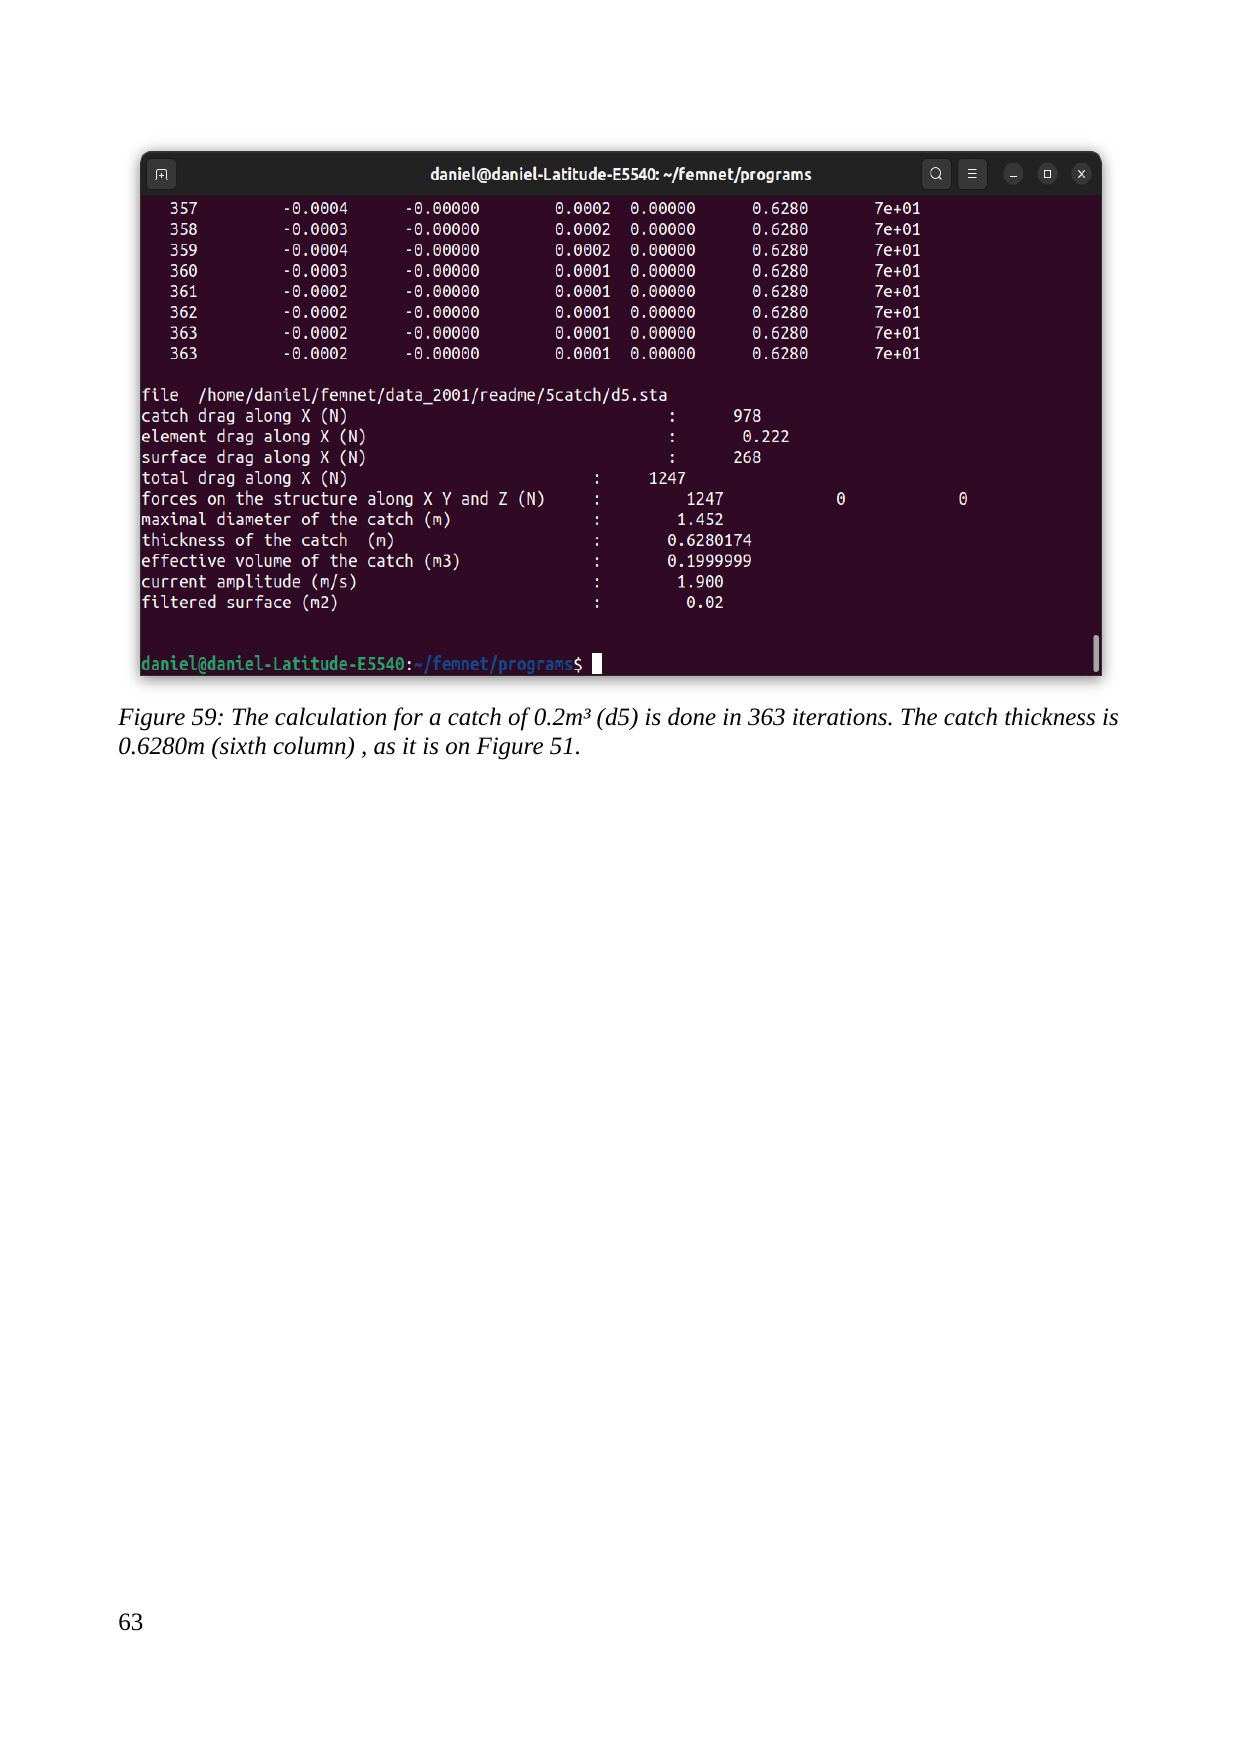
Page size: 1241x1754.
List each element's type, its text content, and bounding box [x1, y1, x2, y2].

picture [118, 130, 1123, 702]
text Figure 59: The calculation for a catch of 0.2m³ (d5) is done in 363 iterations. The catch thickness is 0.6280m (sixth column) , as it is on Figure 51. [118, 702, 1122, 759]
